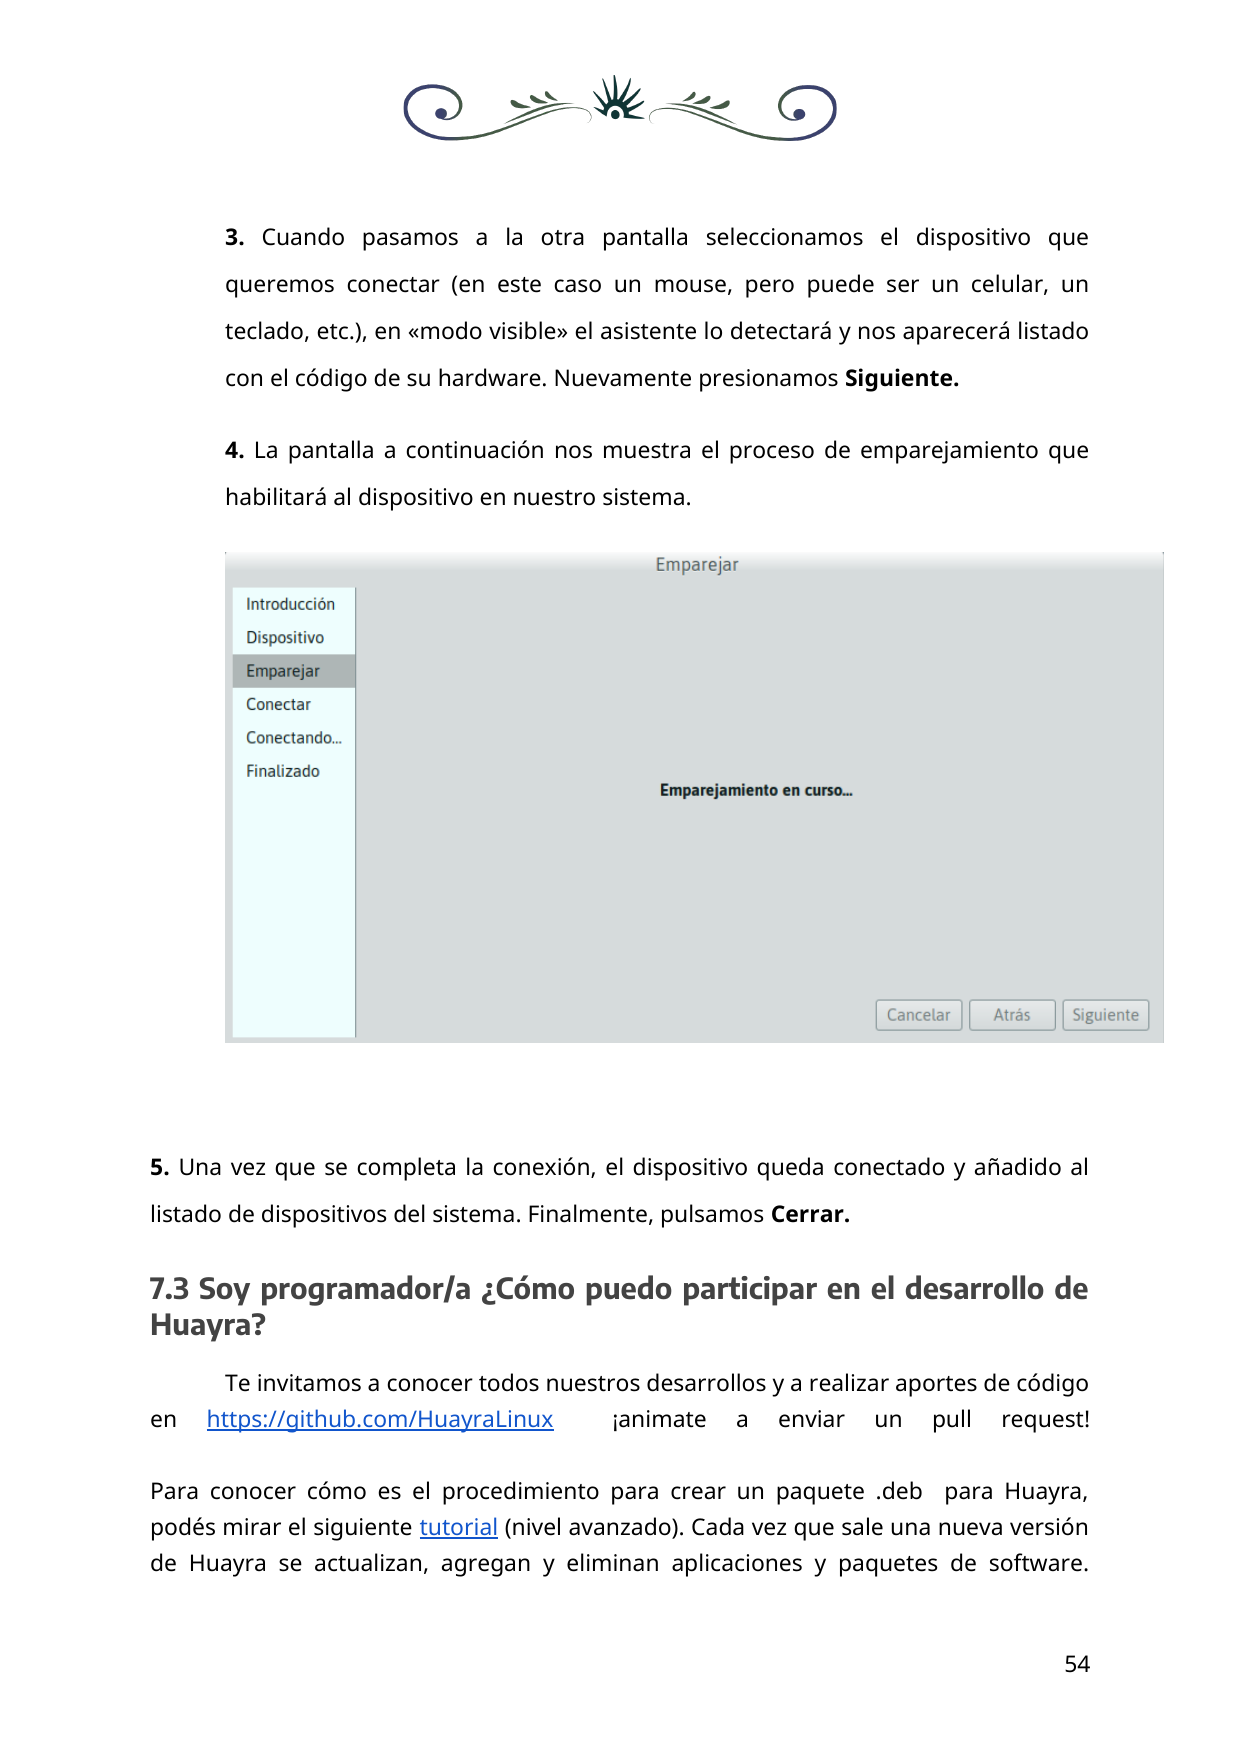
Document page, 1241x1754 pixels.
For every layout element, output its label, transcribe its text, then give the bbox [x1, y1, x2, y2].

text 3. Cuando pasamos a la otra pantalla seleccionamos el dispositivo que queremos conectar (en este caso un mouse, pero puede ser un celular, un teclado, etc.), en «modo visible» el asistente lo detectará y nos aparecerá listado con el código de su hardware. Nuevamente presionamos Siguiente. [225, 221, 1090, 393]
text 4. La pantalla a continuación nos muestra el proceso de emparejamiento que habilitará al dispositivo en nuestro sistema. [225, 434, 1090, 512]
subtitle 7.3 Soy programador/a ¿Cómo puedo participar en el desarrollo de Huayra? [150, 1269, 1090, 1342]
picture [225, 552, 1164, 1043]
picture [403, 75, 837, 141]
text 5. Una vez que se completa la conexión, el dispositivo queda conectado y añadido al listado de dispositivos del sistema. Finalmente, pulsamos Cerrar. [150, 1151, 1090, 1229]
text Te invitamos a conocer todos nuestros desarrollos y a realizar aportes de código en https://github.com/HuayraLinux ¡animate a enviar un pull request! Para conocer cómo es el procedimiento para crear un paquete .deb para Huayra, podés mirar el siguiente tutorial (nivel avanzado). Cada vez que sale una nueva versión de Huayra se actualizan, agregan y eliminan aplicaciones y paquetes de software. [150, 1367, 1090, 1578]
